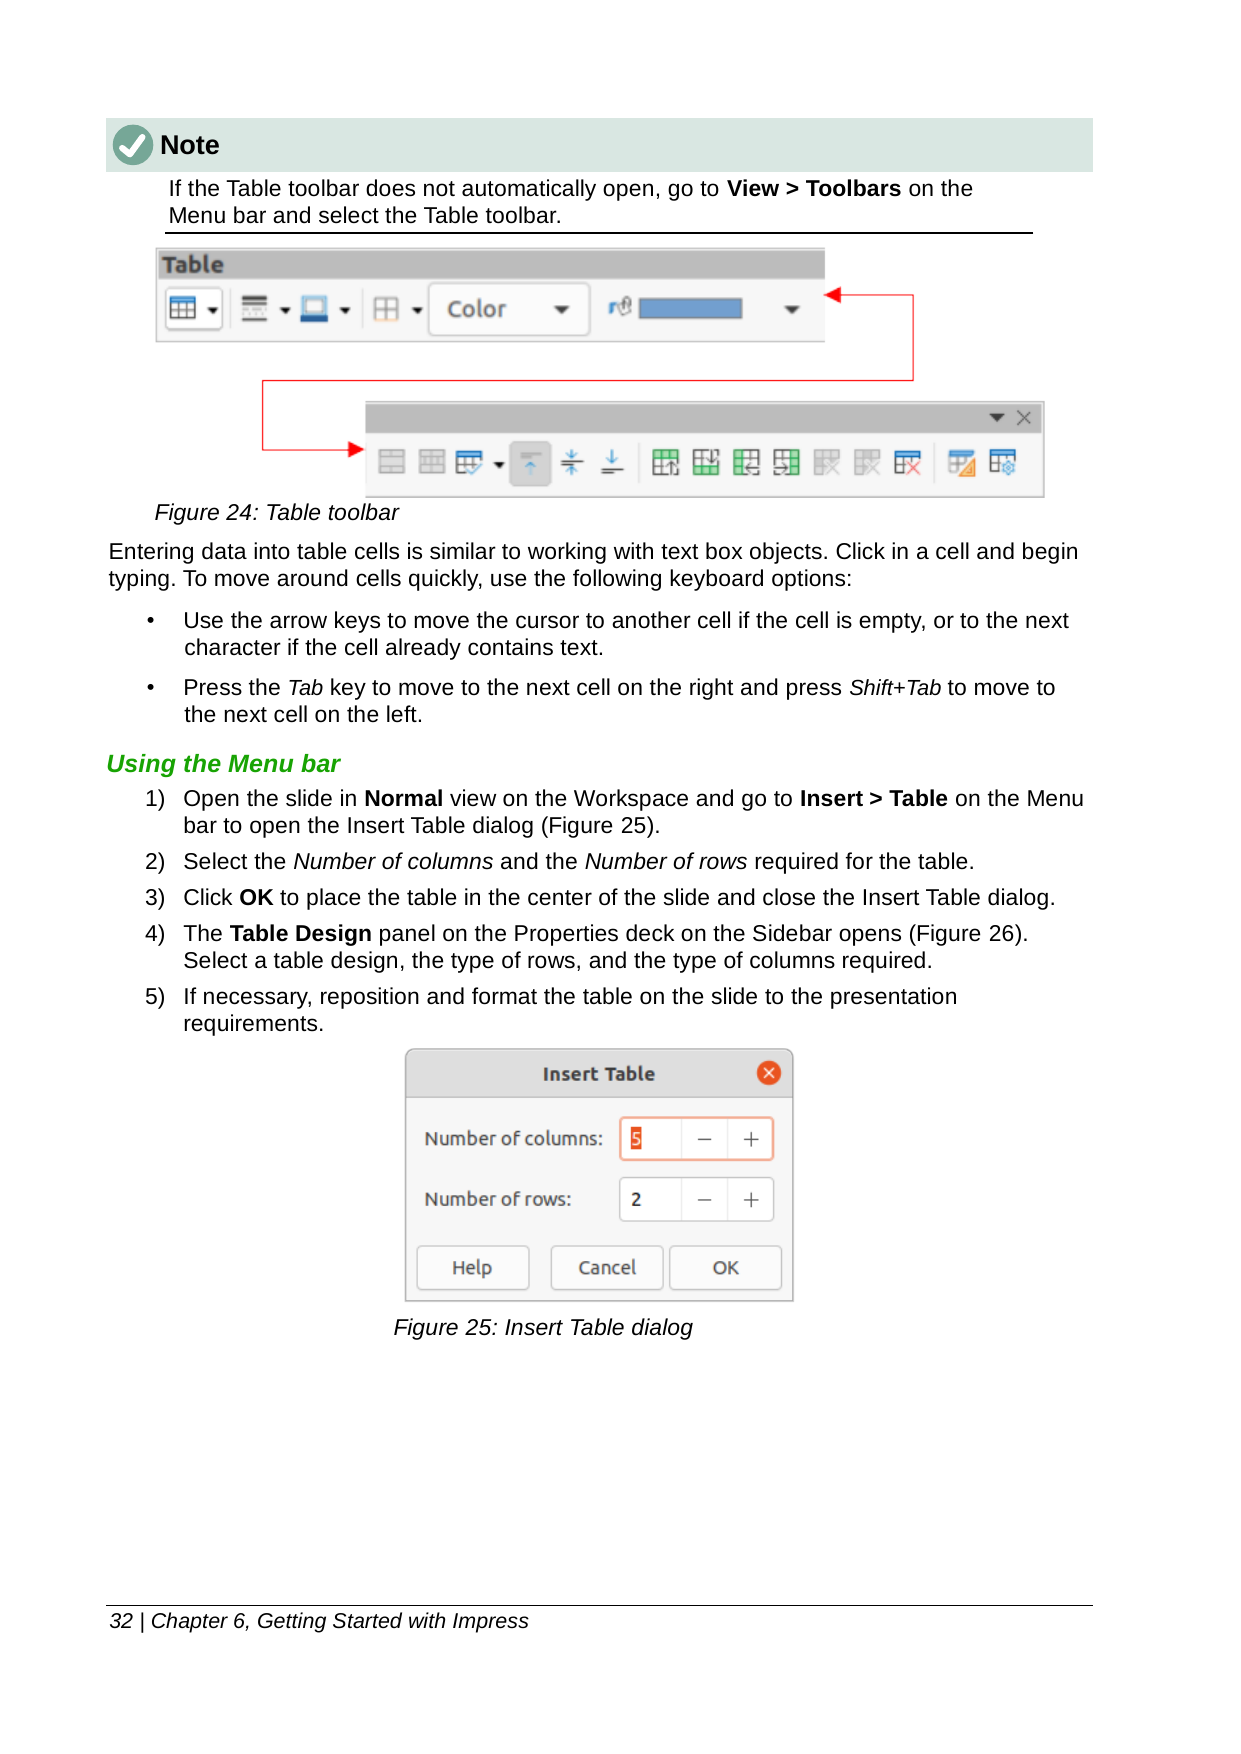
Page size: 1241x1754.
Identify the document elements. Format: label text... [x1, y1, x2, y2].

list Open the slide in Normal view on the Workspace and go to Insert > Table on the Menu bar to open the Insert Table dialog (Figure 25). [165, 784, 1093, 838]
list The Table Design panel on the Properties deck on the Sidebar opens (Figure 26). Select a table design, the type of rows, and the type of columns required. [165, 919, 1093, 973]
list Select the Number of columns and the Number of rows required for the table. [165, 847, 1093, 874]
list Press the Tab key to move to the next cell on the right and press Shift+Tab to move to the next cell on the left. [144, 670, 1093, 730]
list Use the arrow keys to move the cursor to another cell if the cell is empty, or to the next character if the cell already contains text. [144, 604, 1093, 661]
list If necessary, reposition and format the table on the slide to the presentation requirements. [165, 982, 1093, 1036]
text Figure 24: Table toolbar [154, 498, 1044, 525]
subtitle Note [106, 118, 1093, 172]
list Click OK to place the table in the center of the slide and close the Insert Table dialog. [165, 883, 1093, 910]
text Entering data into table cells is similar to working with text box objects. Click in a cell and begin typing. To move around cells quickly, use the following keyboard options: [108, 537, 1093, 591]
picture [393, 1048, 806, 1314]
subtitle Using the Menu bar [106, 749, 1093, 778]
picture [154, 246, 1045, 498]
text Figure 25: Insert Table dialog [393, 1314, 806, 1341]
text If the Table toolbar does not automatically open, go to View > Toolbars on the Menu bar and select the Table toolbar. [165, 172, 1033, 232]
